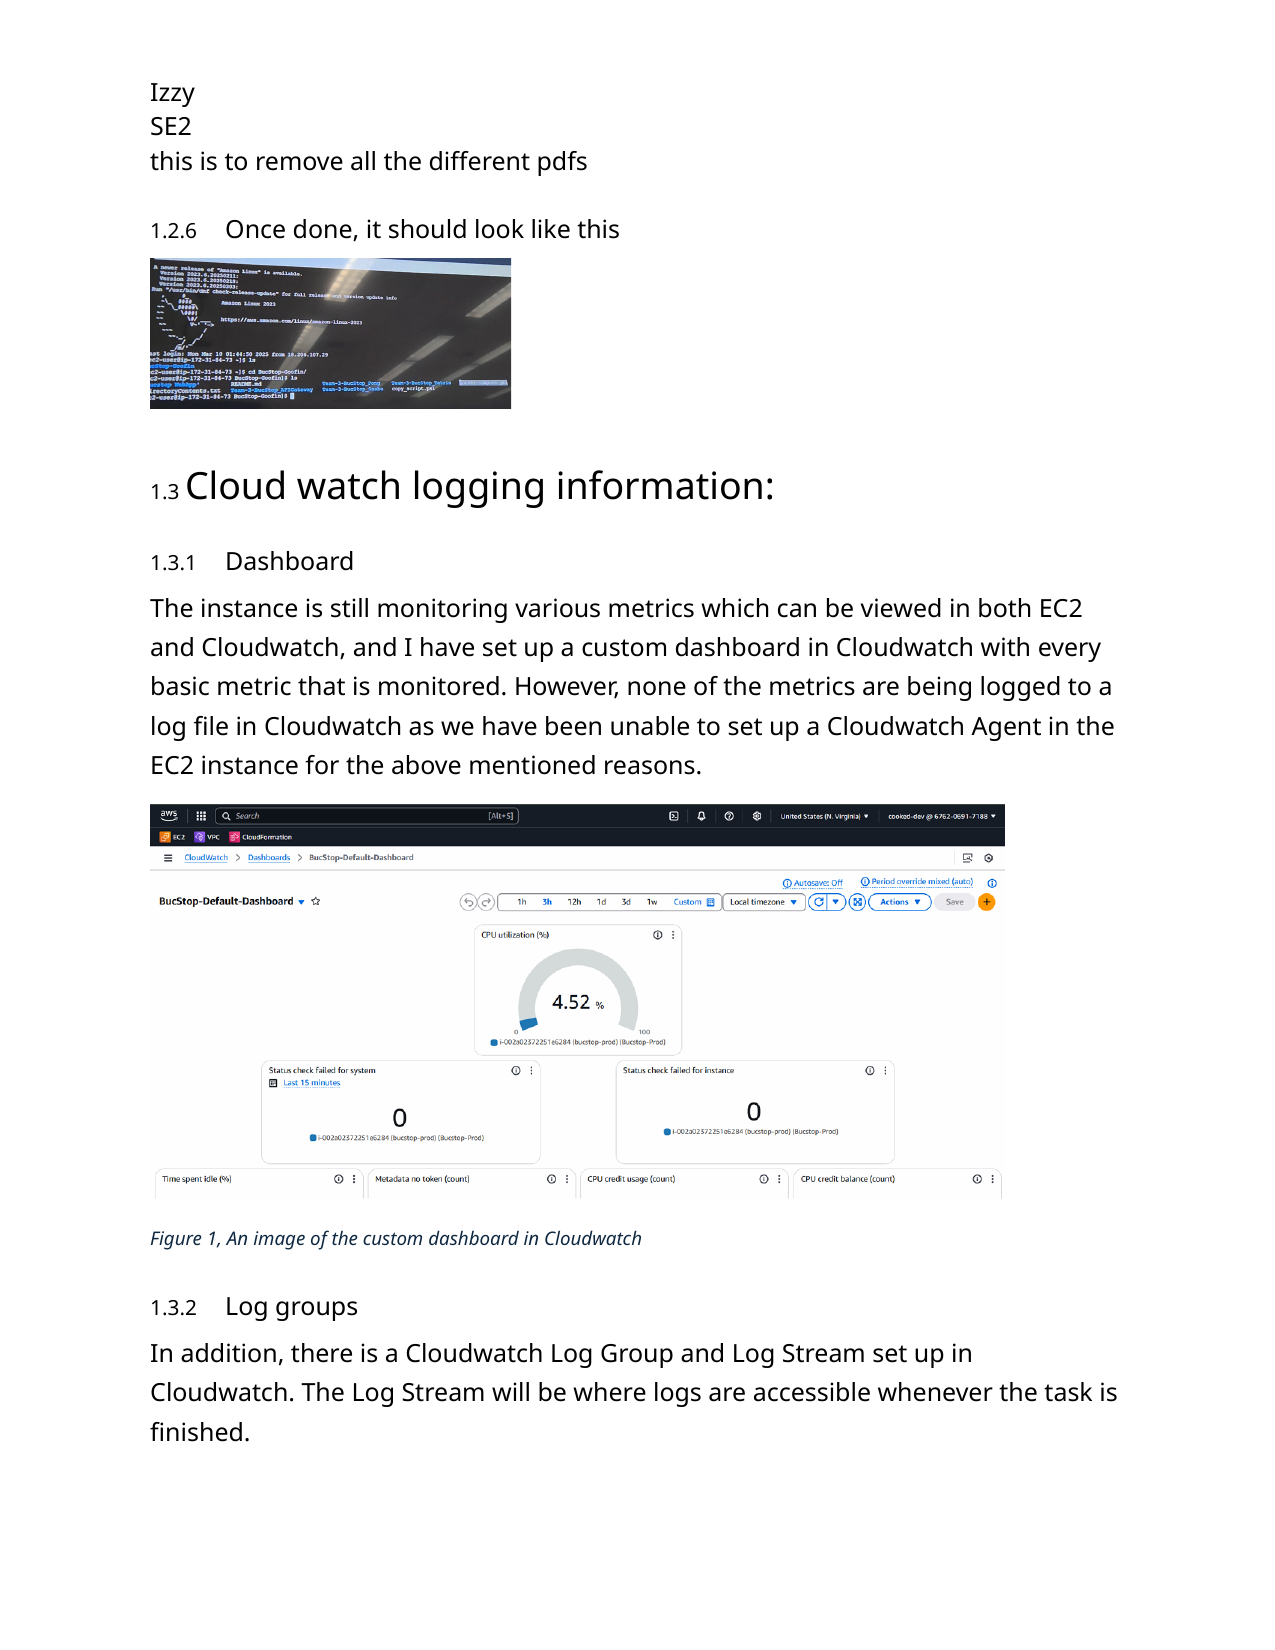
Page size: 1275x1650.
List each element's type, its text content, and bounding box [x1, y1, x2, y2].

subtitle Once done, it should look like this [150, 211, 1125, 245]
text Figure 1, An image of the custom dashboard in Cloudwatch [150, 1225, 1125, 1251]
subtitle Cloud watch logging information: [150, 459, 1125, 511]
subtitle Dashboard [150, 543, 1125, 577]
text The instance is still monitoring various metrics which can be viewed in both EC2 and Cloudwatch, and I have set up a custom dashboard in Cloudwatch with every basic metric that is monitored. However, none of the metrics are being logged to a log file in Cloudwatch as we have been unable to set up a Cloudwatch Agent in the EC2 instance for the above mentioned reasons. [150, 591, 1125, 781]
subtitle Log groups [150, 1288, 1125, 1322]
text In addition, there is a Cloudwatch Log Group and Log Stream set up in Cloudwatch. The Log Stream will be where logs are accessible whenever the task is finished. [150, 1336, 1125, 1448]
